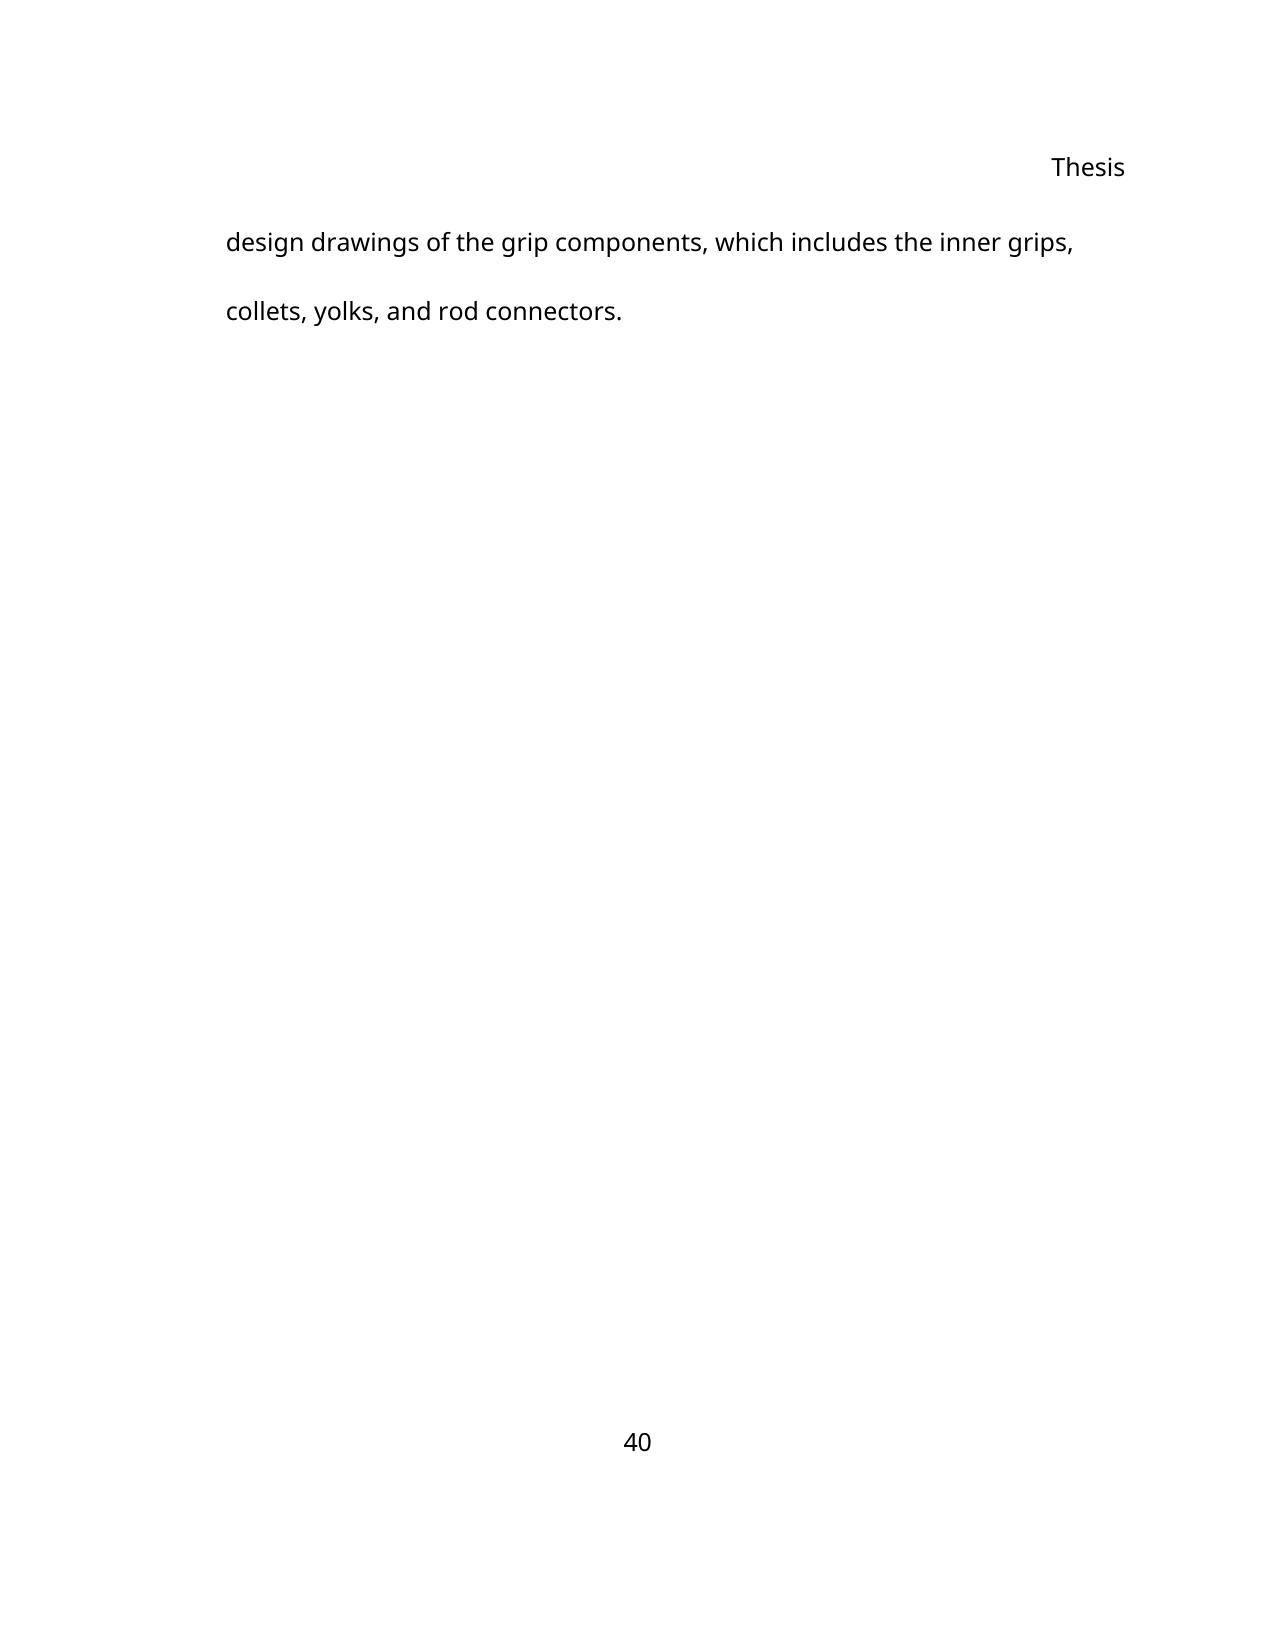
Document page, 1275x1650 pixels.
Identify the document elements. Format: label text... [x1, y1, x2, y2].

text design drawings of the grip components, which includes the inner grips, collets, yolks, and rod connectors. [224, 225, 1125, 327]
